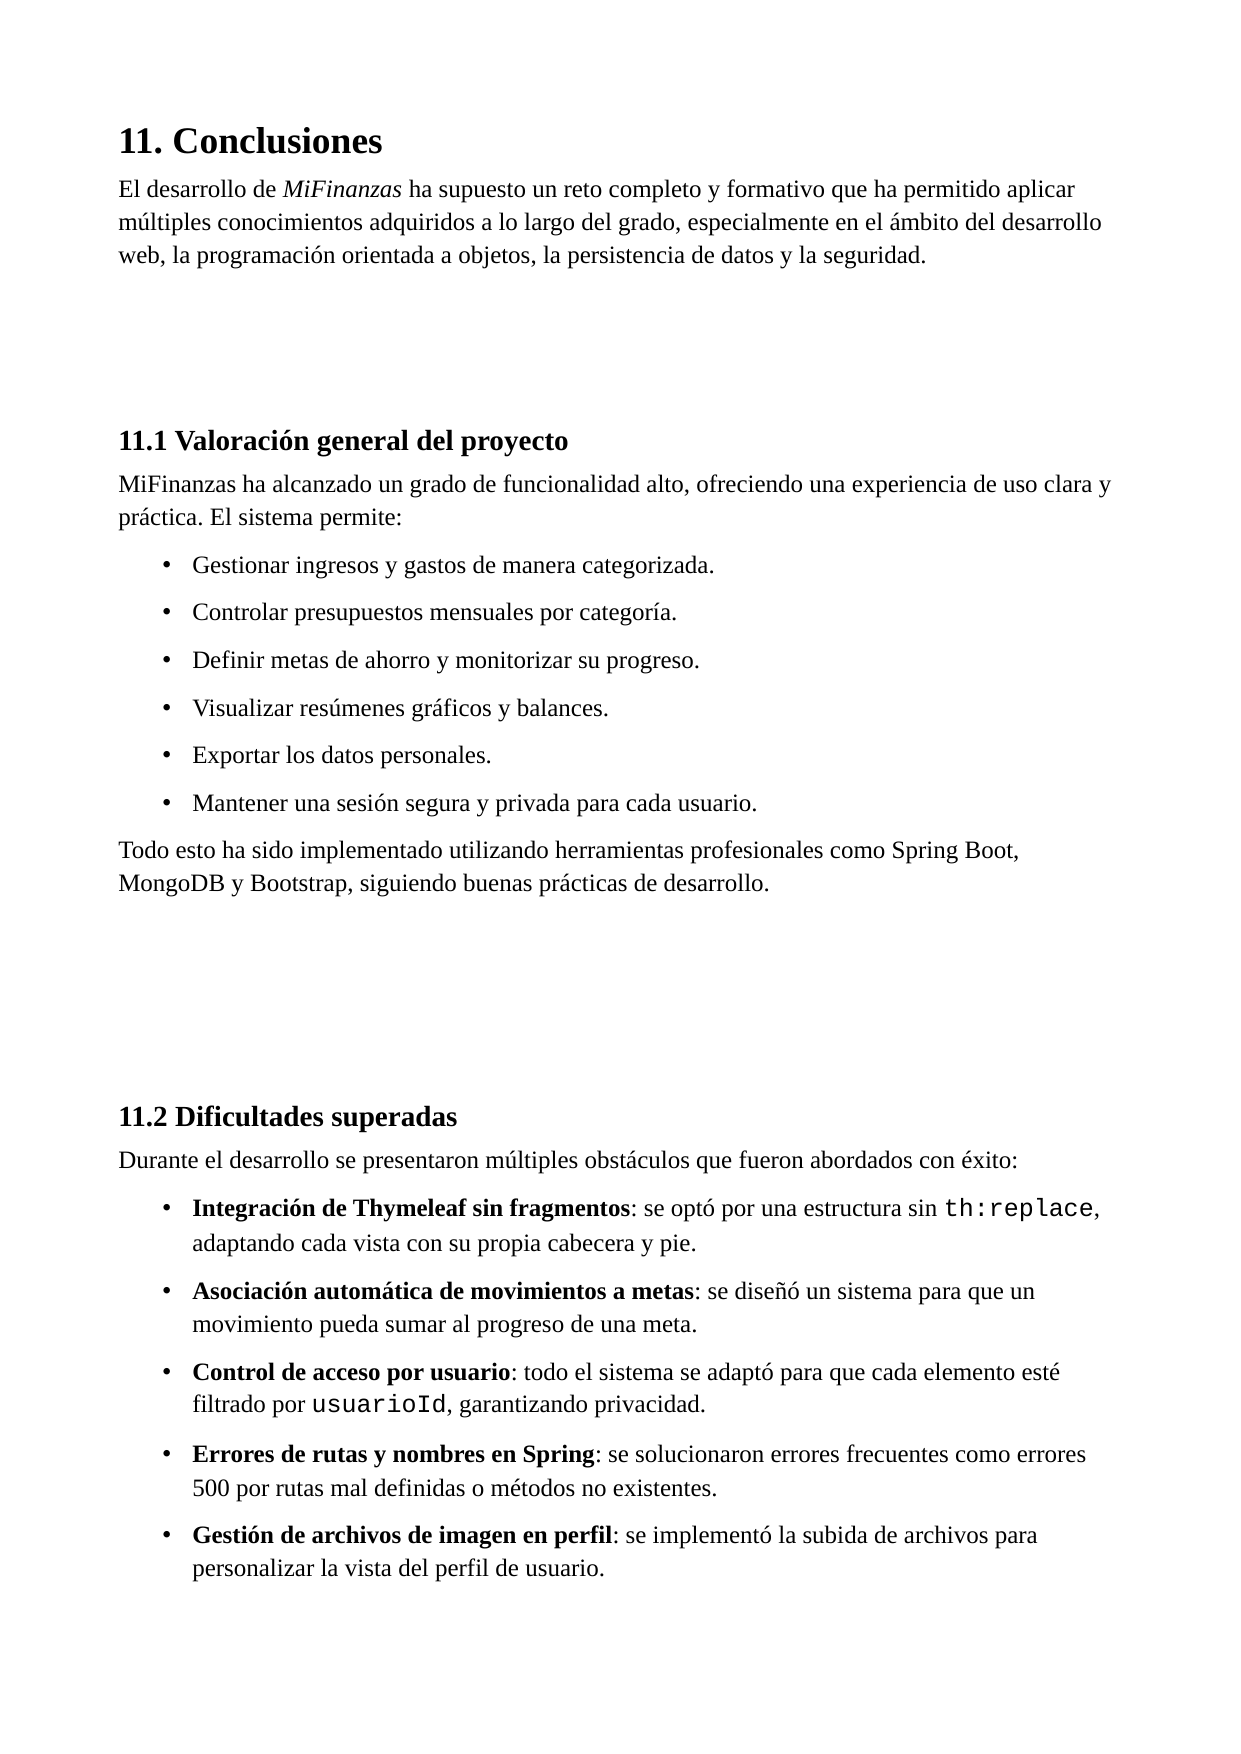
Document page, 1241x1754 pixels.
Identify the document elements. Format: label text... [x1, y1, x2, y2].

text MiFinanzas ha alcanzado un grado de funcionalidad alto, ofreciendo una experiencia de uso clara y práctica. El sistema permite: [118, 469, 1122, 531]
list Controlar presupuestos mensuales por categoría. [162, 597, 1122, 626]
list Gestión de archivos de imagen en perfil: se implementó la subida de archivos para personalizar la vista del perfil de usuario. [162, 1520, 1122, 1582]
list Mantener una sesión segura y privada para cada usuario. [162, 788, 1122, 817]
list Asociación automática de movimientos a metas: se diseñó un sistema para que un movimiento pueda sumar al progreso de una meta. [162, 1276, 1122, 1338]
subtitle 11.2 Dificultades superadas [118, 1099, 1122, 1133]
list Exportar los datos personales. [162, 740, 1122, 769]
subtitle 11. Conclusiones [118, 118, 1122, 161]
list Errores de rutas y nombres en Spring: se solucionaron errores frecuentes como errores 500 por rutas mal definidas o métodos no existentes. [162, 1439, 1122, 1501]
text Durante el desarrollo se presentaron múltiples obstáculos que fueron abordados con éxito: [118, 1146, 1122, 1174]
text Todo esto ha sido implementado utilizando herramientas profesionales como Spring Boot, MongoDB y Bootstrap, siguiendo buenas prácticas de desarrollo. [118, 836, 1122, 897]
list Integración de Thymeleaf sin fragmentos: se optó por una estructura sin th:replace, adaptando cada vista con su propia cabecera y pie. [162, 1193, 1122, 1257]
text El desarrollo de MiFinanzas ha supuesto un reto completo y formativo que ha permitido aplicar múltiples conocimientos adquiridos a lo largo del grado, especialmente en el ámbito del desarrollo web, la programación orientada a objetos, la persistencia de datos y la seguridad. [118, 174, 1122, 268]
list Control de acceso por usuario: todo el sistema se adaptó para que cada elemento esté filtrado por usuarioId, garantizando privacidad. [162, 1357, 1122, 1420]
subtitle 11.1 Valoración general del proyecto [118, 423, 1122, 457]
list Visualizar resúmenes gráficos y balances. [162, 693, 1122, 721]
list Gestionar ingresos y gastos de manera categorizada. [162, 550, 1122, 579]
list Definir metas de ahorro y monitorizar su progreso. [162, 645, 1122, 674]
